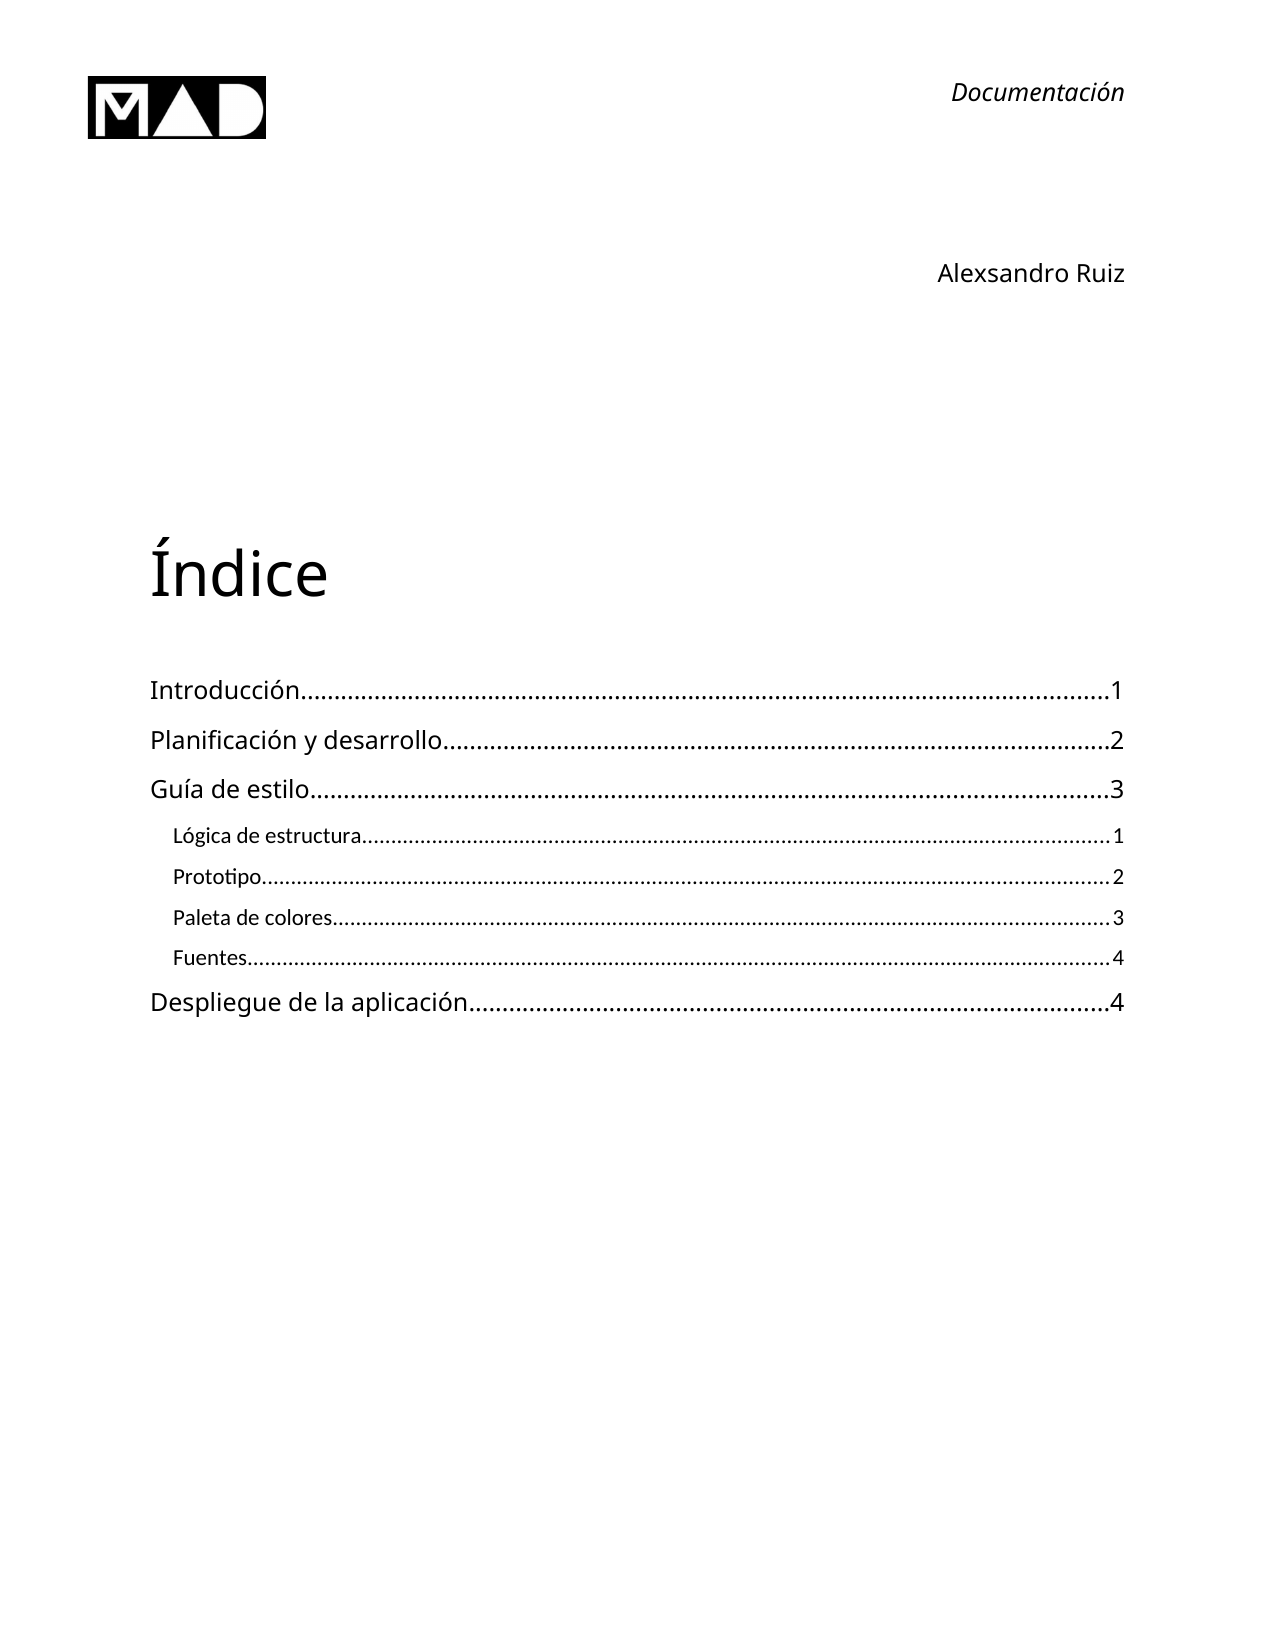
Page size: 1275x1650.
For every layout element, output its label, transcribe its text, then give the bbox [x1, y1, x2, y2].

picture [93, 76, 268, 144]
title Índice [150, 530, 1125, 615]
text Lógica de estructura 1 [173, 822, 1125, 850]
text Planificación y desarrollo 2 [150, 722, 1125, 757]
text Guía de estilo 3 [150, 772, 1125, 806]
text Fuentes 4 [173, 943, 1125, 972]
text Despliegue de la aplicación 4 [150, 984, 1125, 1018]
text Alexsandro Ruiz [900, 256, 1125, 289]
text Paleta de colores 3 [173, 903, 1125, 931]
text Prototipo 2 [173, 862, 1125, 890]
text Introducción 1 [150, 673, 1125, 707]
